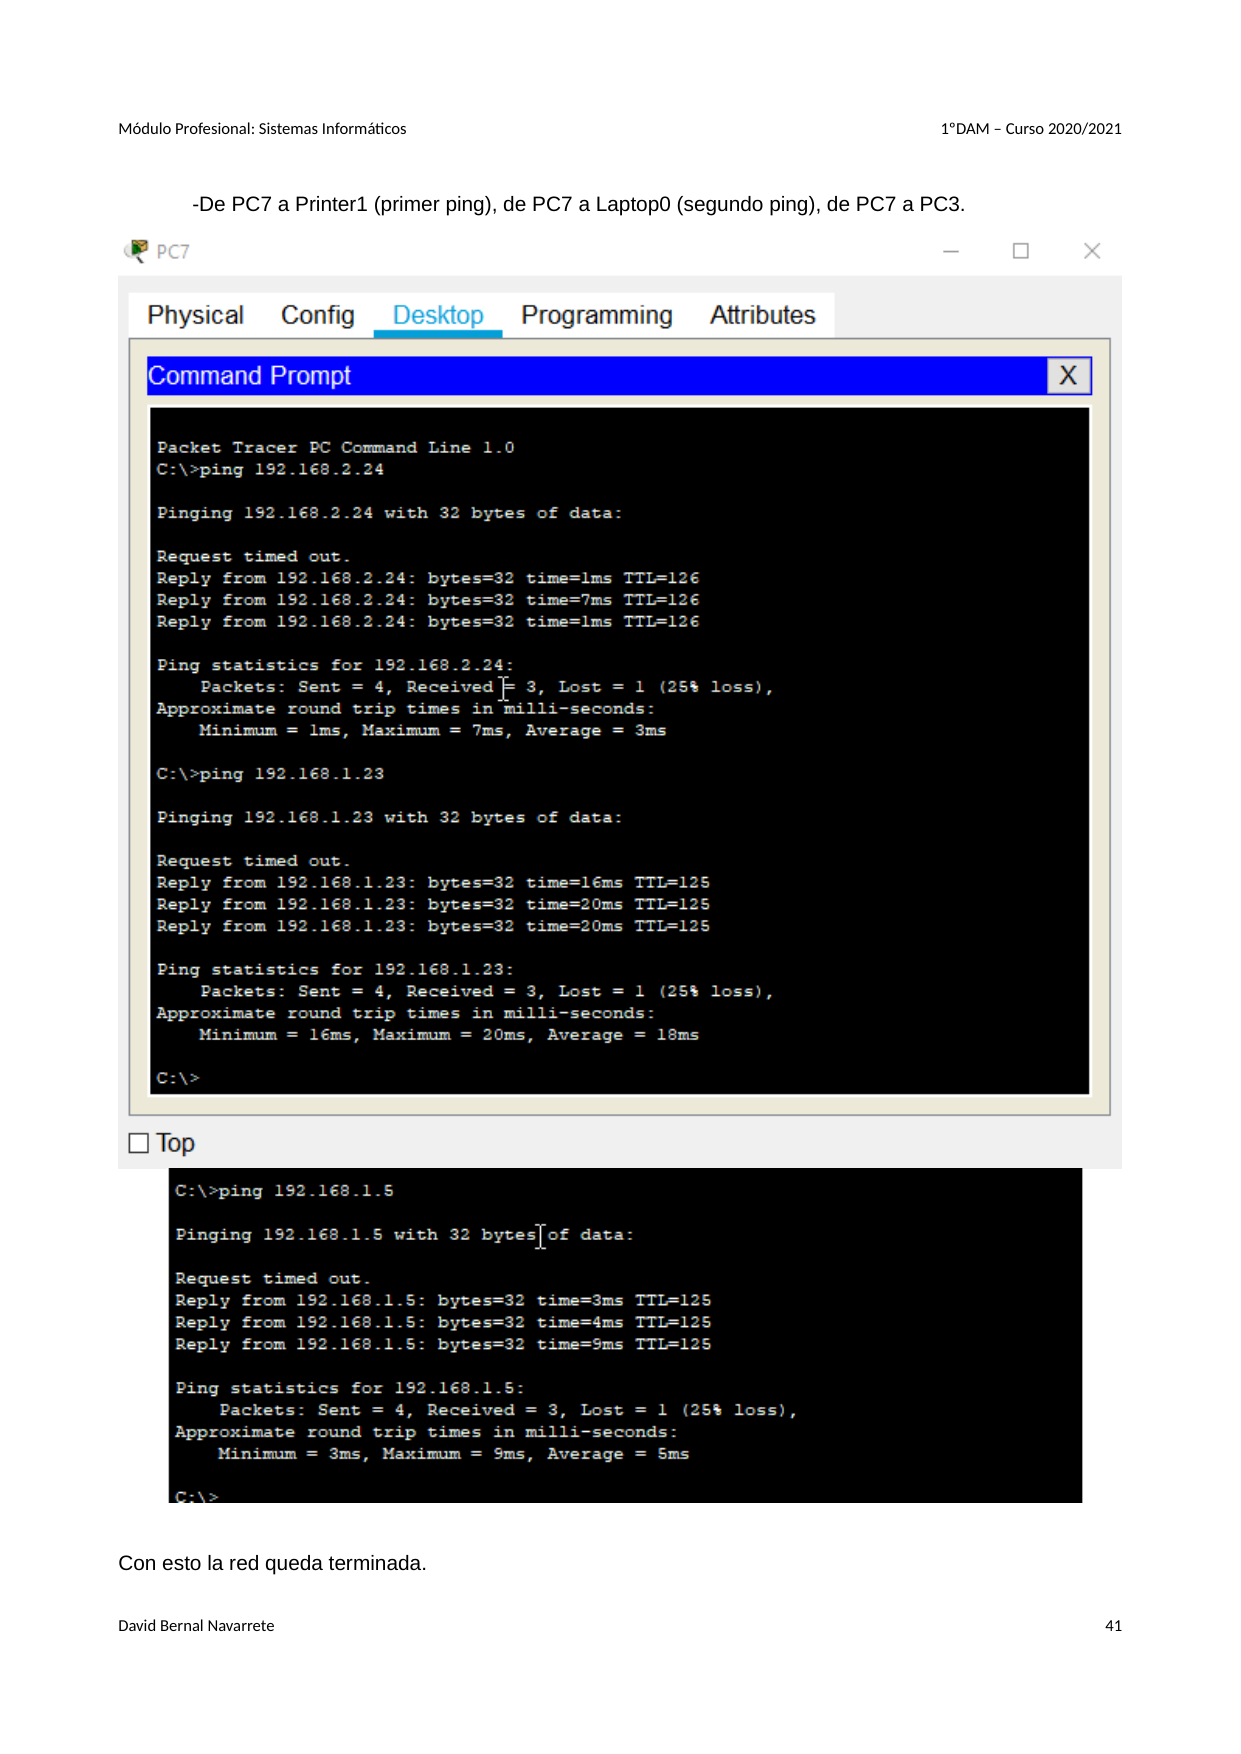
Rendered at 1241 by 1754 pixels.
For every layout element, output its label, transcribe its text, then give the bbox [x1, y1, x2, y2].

text Con esto la red queda terminada. [118, 1551, 1122, 1575]
picture [118, 234, 1122, 1503]
text -De PC7 a Printer1 (primer ping), de PC7 a Laptop0 (segundo ping), de PC7 a PC3. [118, 192, 1122, 216]
